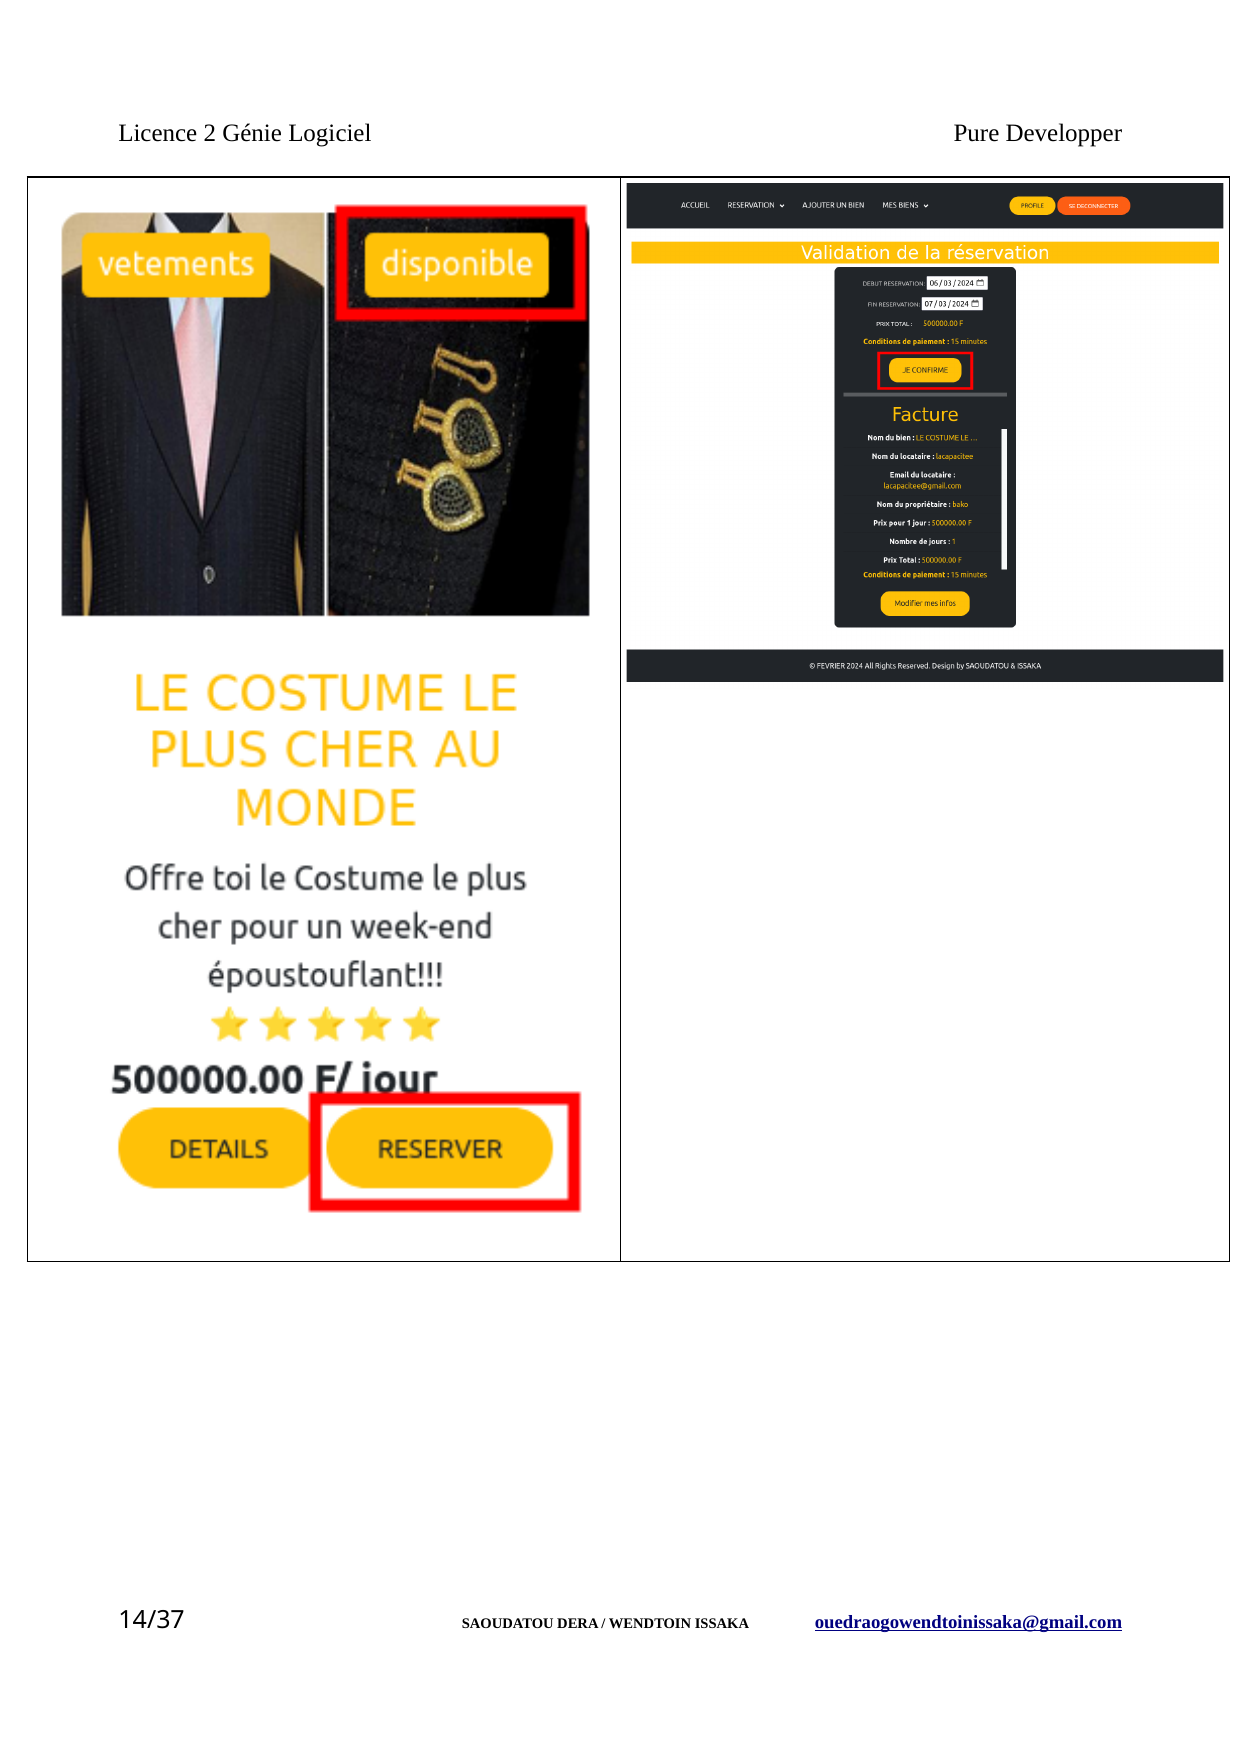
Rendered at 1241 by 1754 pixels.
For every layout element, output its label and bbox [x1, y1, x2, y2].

table_cell [621, 178, 1229, 1261]
picture [626, 183, 1224, 689]
picture [32, 183, 615, 1227]
table_cell [28, 178, 620, 1261]
